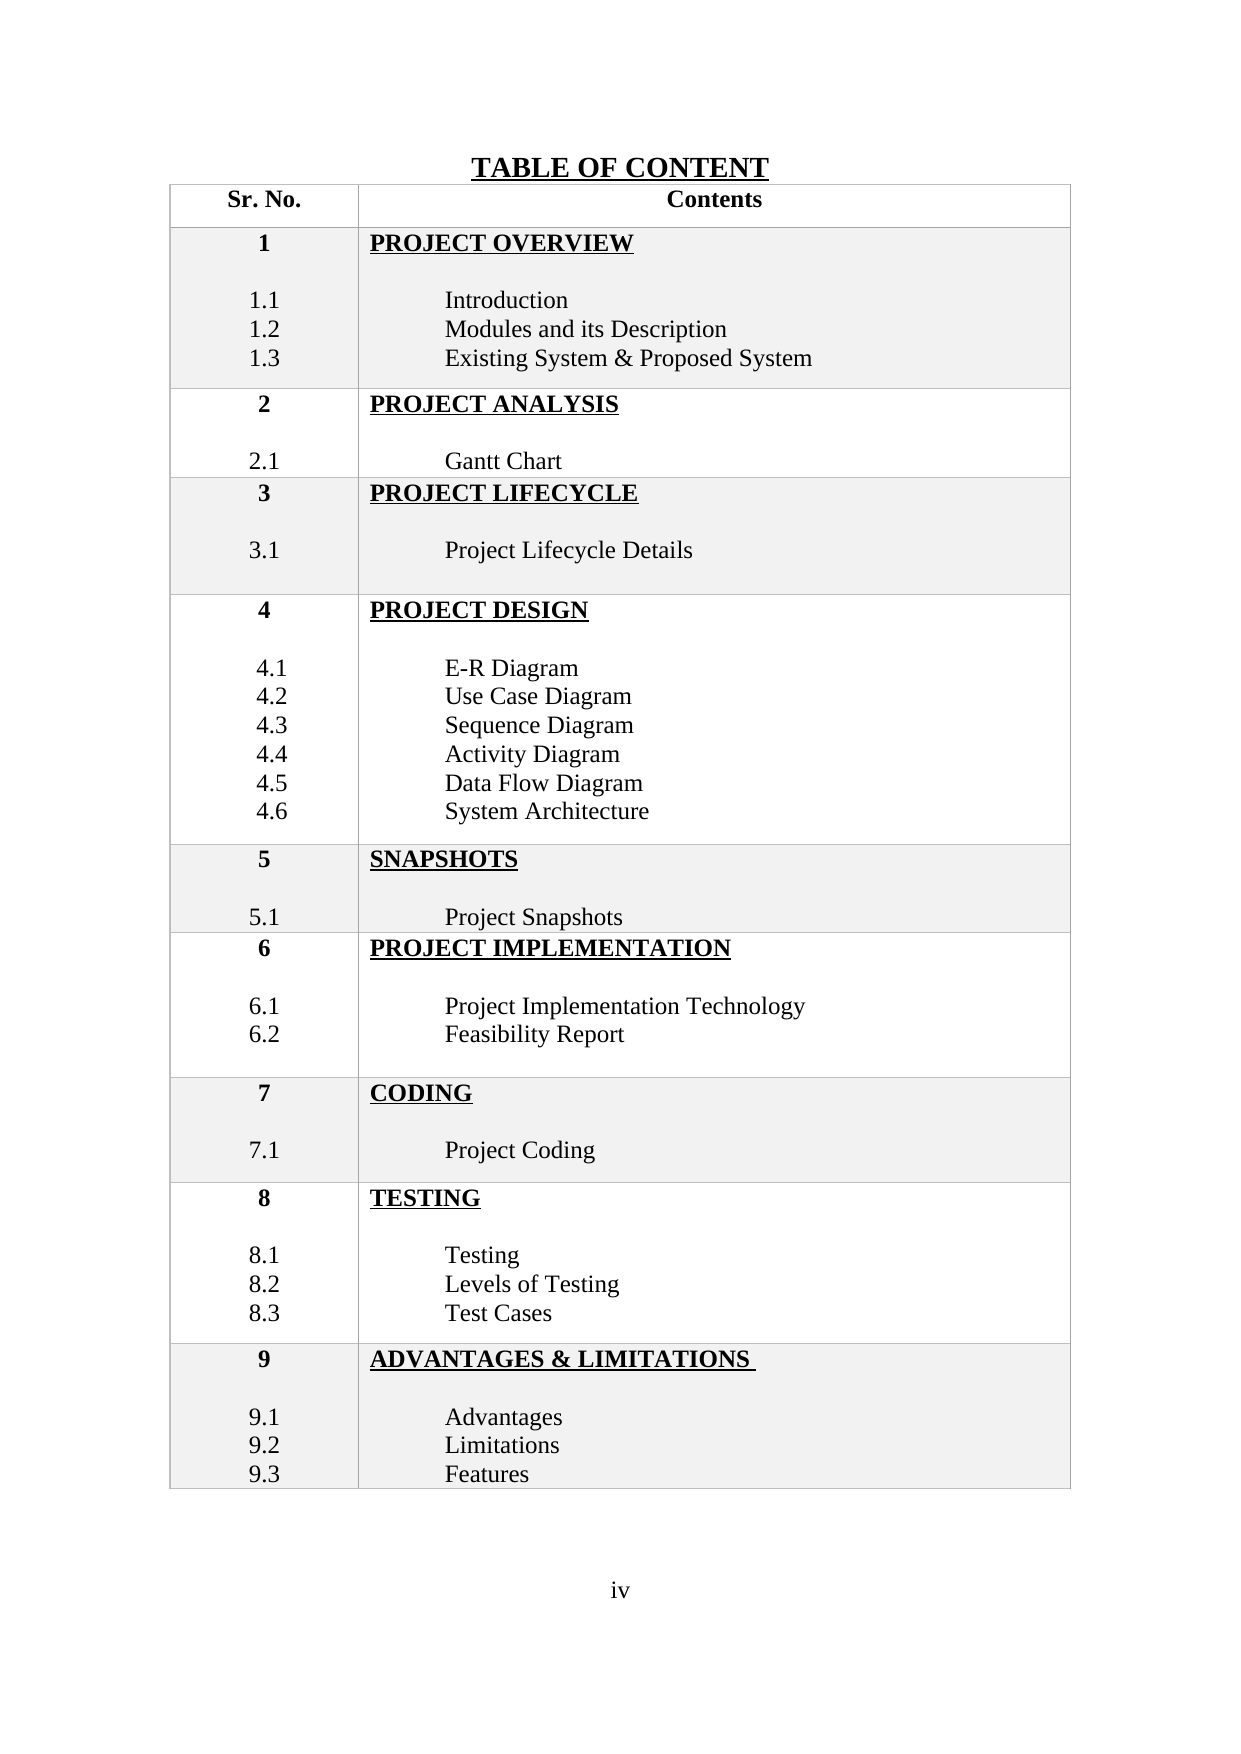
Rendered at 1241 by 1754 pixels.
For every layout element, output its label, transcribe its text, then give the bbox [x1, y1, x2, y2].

table_cell SNAPSHOTS Project Snapshots [359, 845, 1070, 932]
table_cell 2 2.1 [171, 389, 358, 477]
table_cell 3 3.1 [171, 478, 358, 594]
table_cell ADVANTAGES & LIMITATIONS Advantages Limitations Features [359, 1344, 1070, 1488]
table_cell 4 4.1 4.2 4.3 4.4 4.5 4.6 [171, 595, 358, 843]
table_cell 7 7.1 [171, 1078, 358, 1182]
table_cell CODING Project Coding [359, 1078, 1070, 1182]
table_cell PROJECT LIFECYCLE Project Lifecycle Details [359, 478, 1070, 594]
table_cell TESTING Testing Levels of Testing Test Cases [359, 1183, 1070, 1343]
table_cell 9 9.1 9.2 9.3 [171, 1344, 358, 1488]
table_cell 6 6.1 6.2 [171, 933, 358, 1077]
text TABLE OF CONTENT [150, 150, 1090, 183]
table_cell 1 1.1 1.2 1.3 [171, 228, 358, 388]
table_cell 5 5.1 [171, 845, 358, 932]
table_cell PROJECT ANALYSIS Gantt Chart [359, 389, 1070, 477]
table_cell PROJECT OVERVIEW Introduction Modules and its Description Existing System & Proposed System [359, 228, 1070, 388]
table_cell PROJECT IMPLEMENTATION Project Implementation Technology Feasibility Report [359, 933, 1070, 1077]
table_cell 8 8.1 8.2 8.3 [171, 1183, 358, 1343]
table_header Contents [359, 185, 1070, 227]
table_header Sr. No. [171, 185, 358, 227]
table_cell PROJECT DESIGN E-R Diagram Use Case Diagram Sequence Diagram Activity Diagram Data Flow Diagram System Architecture [359, 595, 1070, 843]
